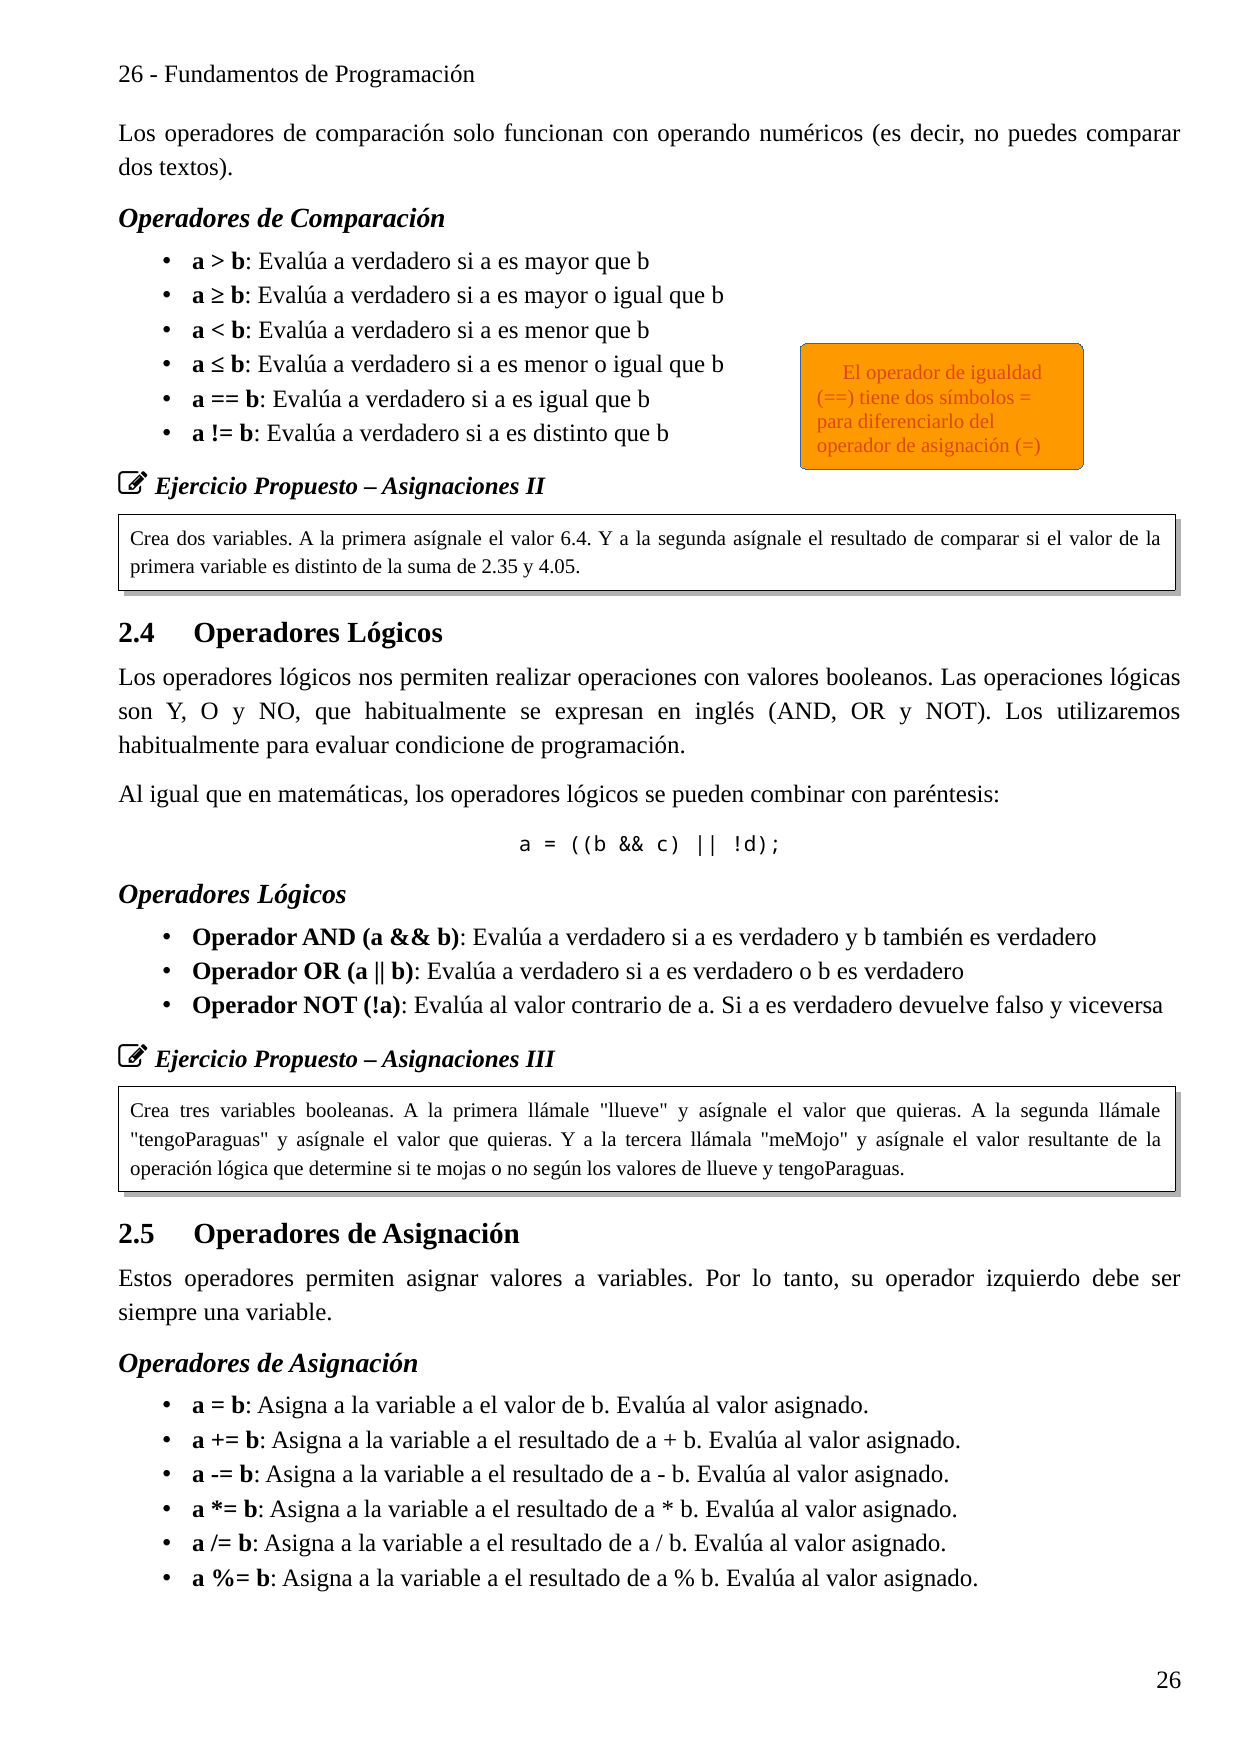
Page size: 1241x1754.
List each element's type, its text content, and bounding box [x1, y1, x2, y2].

list a *= b: Asigna a la variable a el resultado de a * b. Evalúa al valor asignado. [162, 1494, 1181, 1523]
list Operador NOT (!a): Evalúa al valor contrario de a. Si a es verdadero devuelve falso y viceversa [162, 991, 1181, 1019]
text Crea tres variables booleanas. A la primera llámale "llueve" y asígnale el valor que quieras. A la segunda llámale "tengoParaguas" y asígnale el valor que quieras. Y a la tercera llámala "meMojo" y asígnale el valor resultante de la operación lógica que determine si te mojas o no según los valores de llueve y tengoParaguas. [119, 1087, 1175, 1191]
list Operador AND (a && b): Evalúa a verdadero si a es verdadero y b también es verdadero [162, 922, 1181, 950]
list a = b: Asigna a la variable a el valor de b. Evalúa al valor asignado. [162, 1391, 1181, 1419]
subtitle Operadores Lógicos [118, 616, 1181, 649]
subtitle Operadores Lógicos [118, 877, 1181, 909]
list a %= b: Asigna a la variable a el resultado de a % b. Evalúa al valor asignado. [162, 1563, 1181, 1592]
list a > b: Evalúa a verdadero si a es mayor que b [162, 246, 1181, 275]
list a /= b: Asigna a la variable a el resultado de a / b. Evalúa al valor asignado. [162, 1528, 1181, 1557]
list a != b: Evalúa a verdadero si a es distinto que b [162, 418, 800, 447]
list [1084, 384, 1181, 413]
text  Ejercicio Propuesto – Asignaciones III [118, 1040, 1181, 1073]
list a += b: Asigna a la variable a el resultado de a + b. Evalúa al valor asignado. [162, 1425, 1181, 1454]
text  Ejercicio Propuesto – Asignaciones II [118, 467, 1181, 501]
list [1084, 349, 1181, 378]
subtitle Operadores de Asignación [118, 1346, 1181, 1378]
text a = ((b && c) || !d); [118, 829, 1181, 857]
subtitle Operadores de Asignación [118, 1217, 1181, 1250]
text Crea dos variables. A la primera asígnale el valor 6.4. Y a la segunda asígnale el resultado de comparar si el valor de la primera variable es distinto de la suma de 2.35 y 4.05. [119, 515, 1175, 590]
list a == b: Evalúa a verdadero si a es igual que b [162, 384, 800, 413]
list Operador OR (a || b): Evalúa a verdadero si a es verdadero o b es verdadero [162, 956, 1181, 985]
text Los operadores lógicos nos permiten realizar operaciones con valores booleanos. Las operaciones lógicas son Y, O y NO, que habitualmente se expresan en inglés (AND, OR y NOT). Los utilizaremos habitualmente para evaluar condicione de programación. [118, 662, 1181, 759]
text Al igual que en matemáticas, los operadores lógicos se pueden combinar con paréntesis: [118, 779, 1181, 808]
list a ≥ b: Evalúa a verdadero si a es mayor o igual que b [162, 280, 1181, 309]
list [1084, 418, 1181, 447]
text Estos operadores permiten asignar valores a variables. Por lo tanto, su operador izquierdo debe ser siempre una variable. [118, 1263, 1181, 1326]
list a ≤ b: Evalúa a verdadero si a es menor o igual que b [162, 349, 800, 378]
list a -= b: Asigna a la variable a el resultado de a - b. Evalúa al valor asignado. [162, 1459, 1181, 1488]
subtitle Operadores de Comparación [118, 202, 1181, 233]
list a < b: Evalúa a verdadero si a es menor que b [162, 315, 1181, 344]
text Los operadores de comparación solo funcionan con operando numéricos (es decir, no puedes comparar dos textos). [118, 118, 1181, 181]
